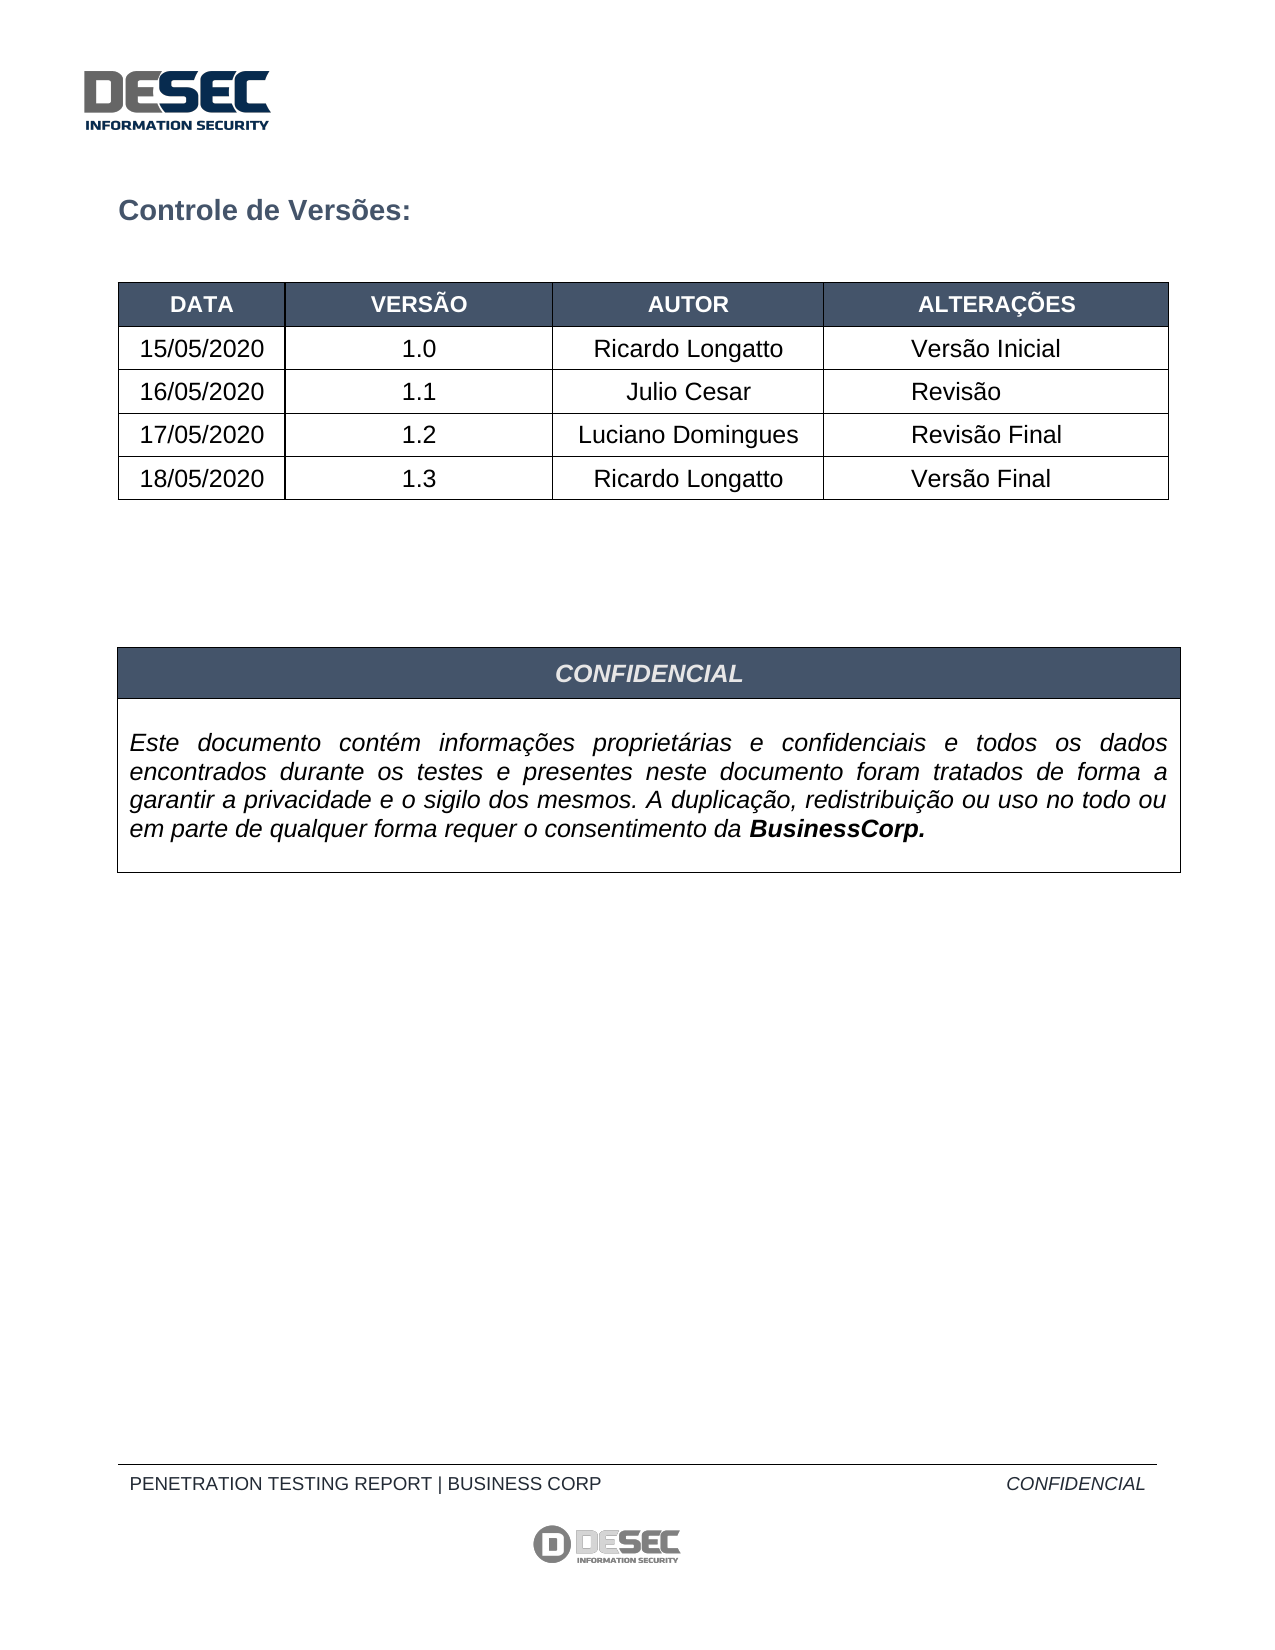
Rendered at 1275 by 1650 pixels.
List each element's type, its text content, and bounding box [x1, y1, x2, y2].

picture [84, 71, 271, 130]
table_cell 1.0 [286, 327, 552, 369]
table_cell Ricardo Longatto [553, 457, 823, 499]
table_header ALTERAÇÕES [824, 283, 1168, 326]
table_cell Julio Cesar [553, 370, 823, 412]
table_header AUTOR [553, 283, 823, 326]
table_header VERSÃO [286, 283, 552, 326]
table_cell 16/05/2020 [119, 370, 284, 412]
table_cell Revisão Final [824, 414, 1168, 456]
table_cell Este documento contém informações proprietárias e confidenciais e todos os dados encontrados durante os testes e presentes neste documento foram tratados de forma a garantir a privacidade e o sigilo dos mesmos. A duplicação, redistribuição ou uso no todo ou em parte de qualquer forma requer o consentimento da BusinessCorp. [118, 699, 1180, 872]
picture [531, 1520, 684, 1568]
table_cell Revisão [824, 370, 1168, 412]
table_cell 1.3 [286, 457, 552, 499]
table_cell 1.1 [286, 370, 552, 412]
table_header DATA [119, 283, 284, 326]
table_cell 15/05/2020 [119, 327, 284, 369]
table_cell Luciano Domingues [553, 414, 823, 456]
text Controle de Versões: [118, 193, 1157, 227]
table_cell Versão Inicial [824, 327, 1168, 369]
table_cell 1.2 [286, 414, 552, 456]
table_header CONFIDENCIAL [118, 648, 1180, 698]
table_cell 18/05/2020 [119, 457, 284, 499]
table_cell Versão Final [824, 457, 1168, 499]
table_cell Ricardo Longatto [553, 327, 823, 369]
table_cell 17/05/2020 [119, 414, 284, 456]
